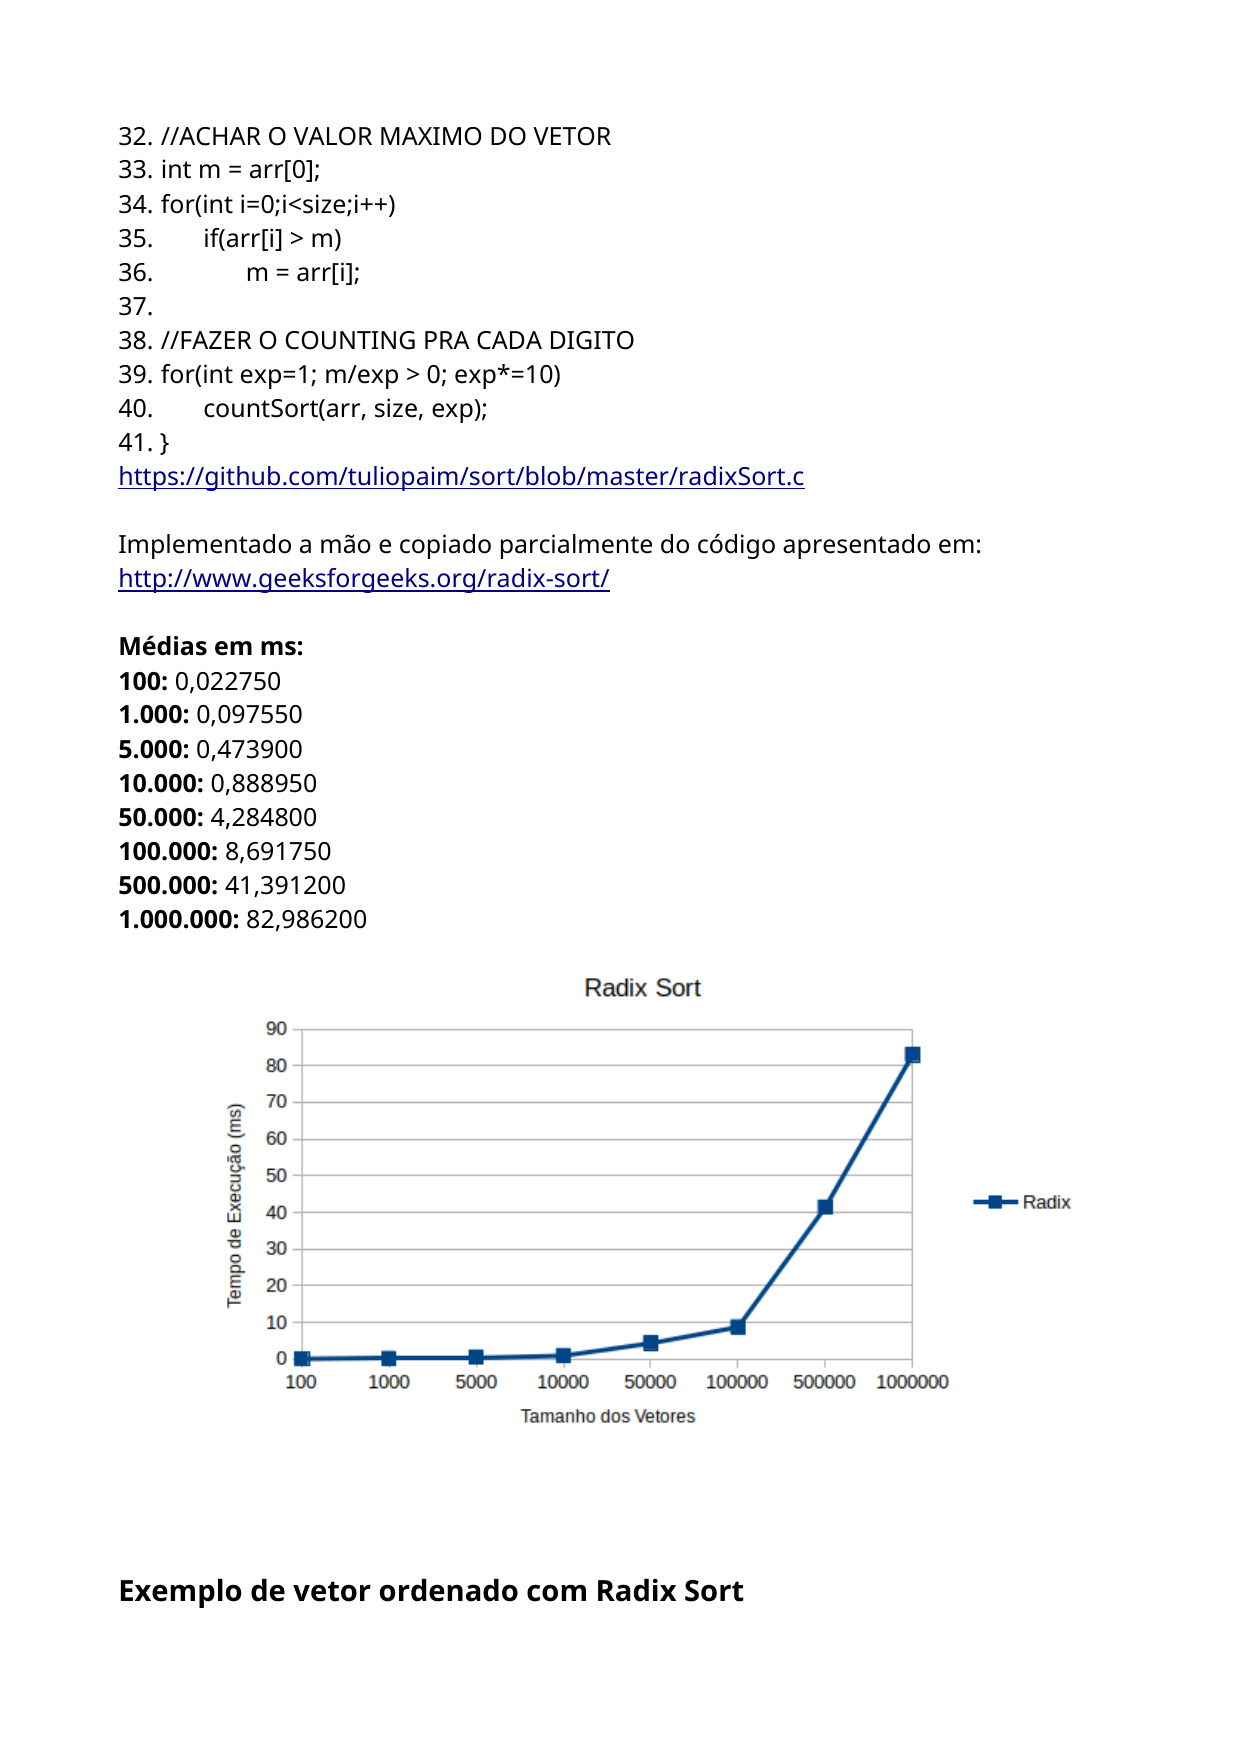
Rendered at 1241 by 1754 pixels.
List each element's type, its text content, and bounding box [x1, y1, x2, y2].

text 100: 0,022750 [118, 663, 1122, 697]
text 32. //ACHAR O VALOR MAXIMO DO VETOR [118, 118, 1122, 152]
text 1.000: 0,097550 [118, 697, 1122, 731]
text 39. for(int exp=1; m/exp > 0; exp*=10) [118, 357, 1122, 391]
text 41. } [118, 425, 1122, 459]
text 35. if(arr[i] > m) [118, 220, 1122, 254]
text 1.000.000: 82,986200 [118, 902, 1122, 936]
text https://github.com/tuliopaim/sort/blob/master/radixSort.c [118, 459, 1122, 493]
text 33. int m = arr[0]; [118, 152, 1122, 186]
picture [195, 949, 1091, 1454]
text 5.000: 0,473900 [118, 731, 1122, 765]
text 36. m = arr[i]; [118, 254, 1122, 288]
text 34. for(int i=0;i<size;i++) [118, 186, 1122, 220]
text 500.000: 41,391200 [118, 867, 1122, 902]
text 38. //FAZER O COUNTING PRA CADA DIGITO [118, 322, 1122, 357]
text 40. countSort(arr, size, exp); [118, 391, 1122, 425]
text Médias em ms: [118, 629, 1122, 663]
text 100.000: 8,691750 [118, 833, 1122, 867]
text 37. [118, 288, 1122, 322]
text Implementado a mão e copiado parcialmente do código apresentado em: http://www.geeksforgeeks.org/radix-sort/ [118, 527, 1122, 595]
text Exemplo de vetor ordenado com Radix Sort [118, 1571, 1122, 1610]
text 10.000: 0,888950 [118, 765, 1122, 799]
text 50.000: 4,284800 [118, 799, 1122, 833]
